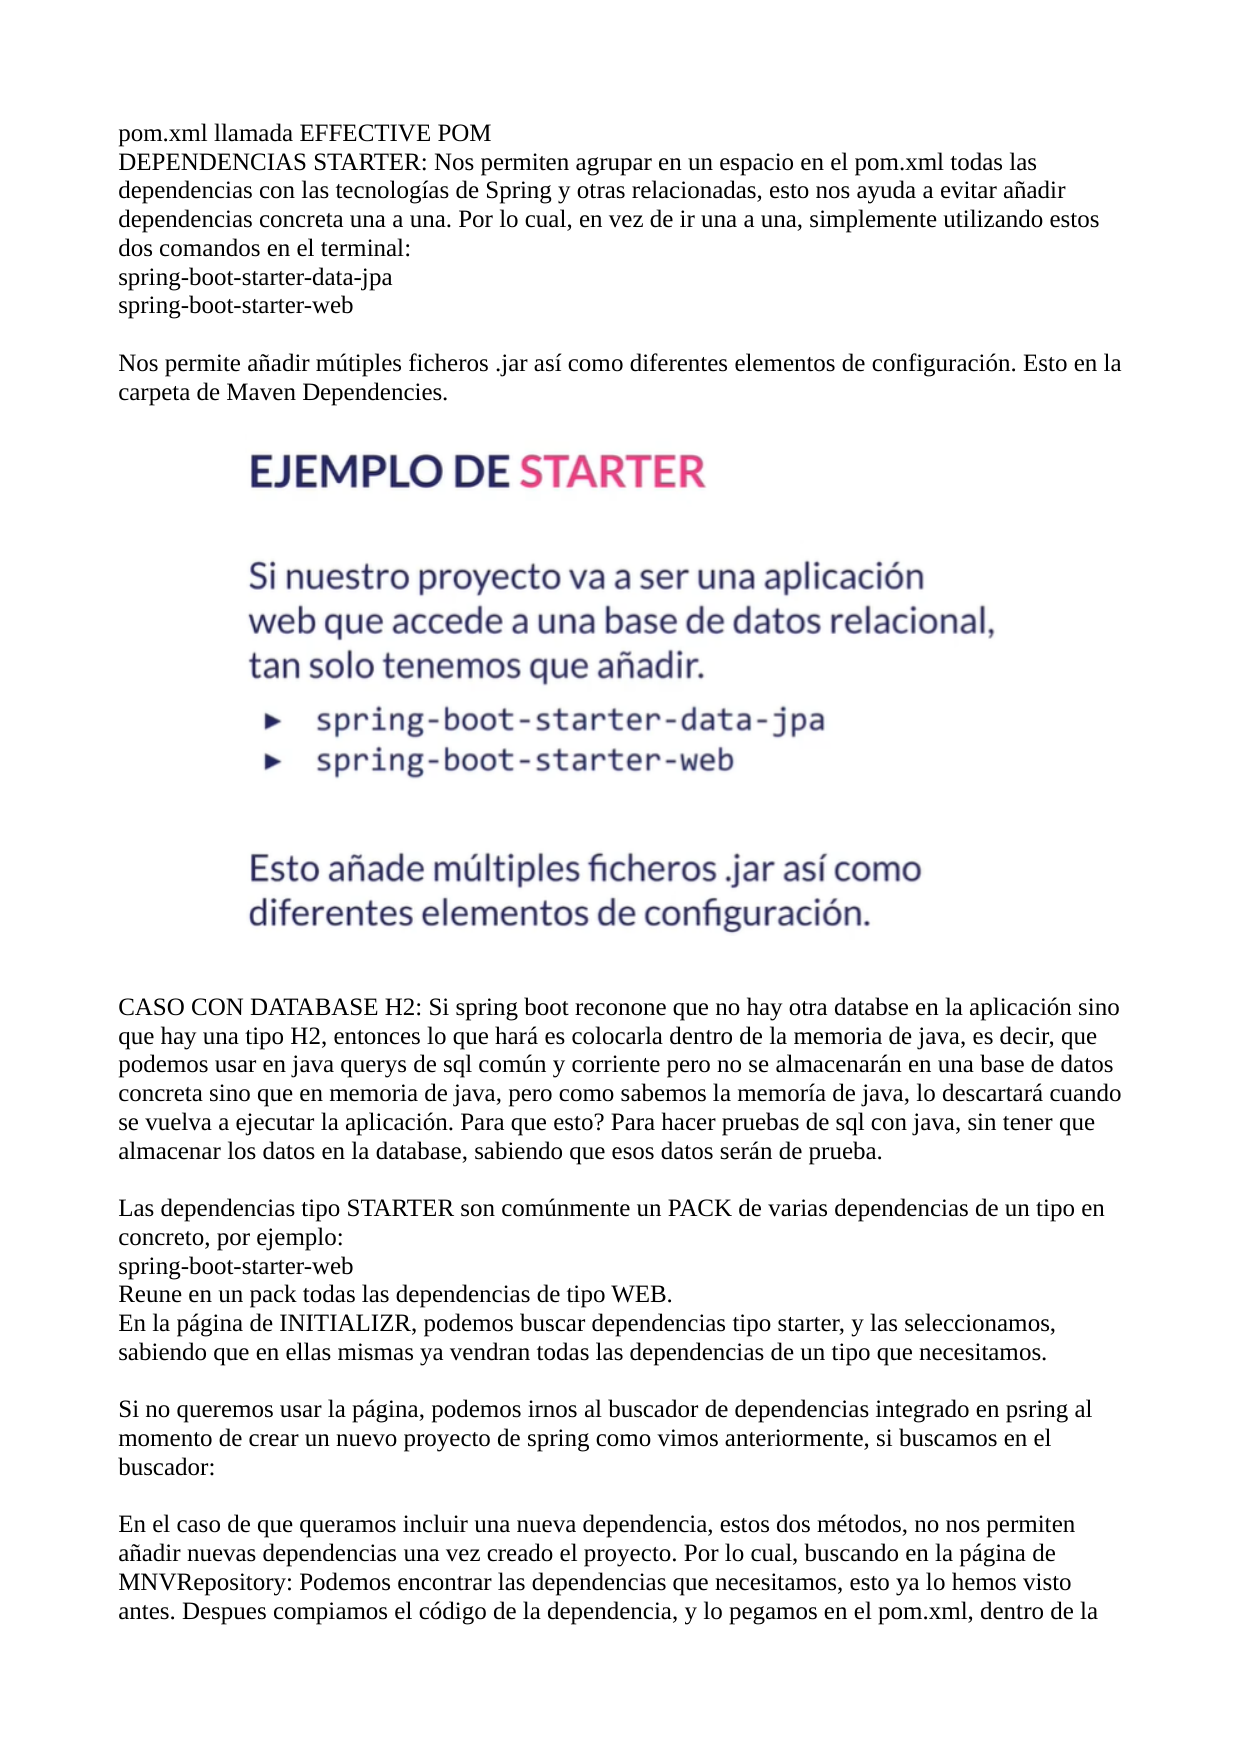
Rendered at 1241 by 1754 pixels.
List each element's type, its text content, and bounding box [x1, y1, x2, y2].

text pom.xml llamada EFFECTIVE POM [118, 118, 1122, 147]
text spring-boot-starter-web [118, 1251, 1122, 1279]
text Nos permite añadir mútiples ficheros .jar así como diferentes elementos de configuración. Esto en la carpeta de Maven Dependencies. [118, 348, 1122, 406]
text En el caso de que queramos incluir una nueva dependencia, estos dos métodos, no nos permiten añadir nuevas dependencias una vez creado el proyecto. Por lo cual, buscando en la página de MNVRepository: Podemos encontrar las dependencias que necesitamos, esto ya lo hemos visto antes. Despues compiamos el código de la dependencia, y lo pegamos en el pom.xml, dentro de la [118, 1509, 1122, 1624]
text spring-boot-starter-web [118, 291, 1122, 319]
text DEPENDENCIAS STARTER: Nos permiten agrupar en un espacio en el pom.xml todas las dependencias con las tecnologías de Spring y otras relacionadas, esto nos ayuda a evitar añadir dependencias concreta una a una. Por lo cual, en vez de ir una a una, simplemente utilizando estos dos comandos en el terminal: [118, 147, 1122, 262]
text spring-boot-starter-data-jpa [118, 262, 1122, 291]
text Reune en un pack todas las dependencias de tipo WEB. [118, 1279, 1122, 1308]
text CASO CON DATABASE H2: Si spring boot reconone que no hay otra databse en la aplicación sino que hay una tipo H2, entonces lo que hará es colocarla dentro de la memoria de java, es decir, que podemos usar en java querys de sql común y corriente pero no se almacenarán en una base de datos concreta sino que en memoria de java, pero como sabemos la memoría de java, lo descartará cuando se vuelva a ejecutar la aplicación. Para que esto? Para hacer pruebas de sql con java, sin tener que almacenar los datos en la database, sabiendo que esos datos serán de prueba. [118, 992, 1122, 1164]
text Las dependencias tipo STARTER son comúnmente un PACK de varias dependencias de un tipo en concreto, por ejemplo: [118, 1193, 1122, 1251]
text Si no queremos usar la página, podemos irnos al buscador de dependencias integrado en psring al momento de crear un nuevo proyecto de spring como vimos anteriormente, si buscamos en el buscador: [118, 1394, 1122, 1481]
text En la página de INITIALIZR, podemos buscar dependencias tipo starter, y las seleccionamos, sabiendo que en ellas mismas ya vendran todas las dependencias de un tipo que necesitamos. [118, 1308, 1122, 1366]
